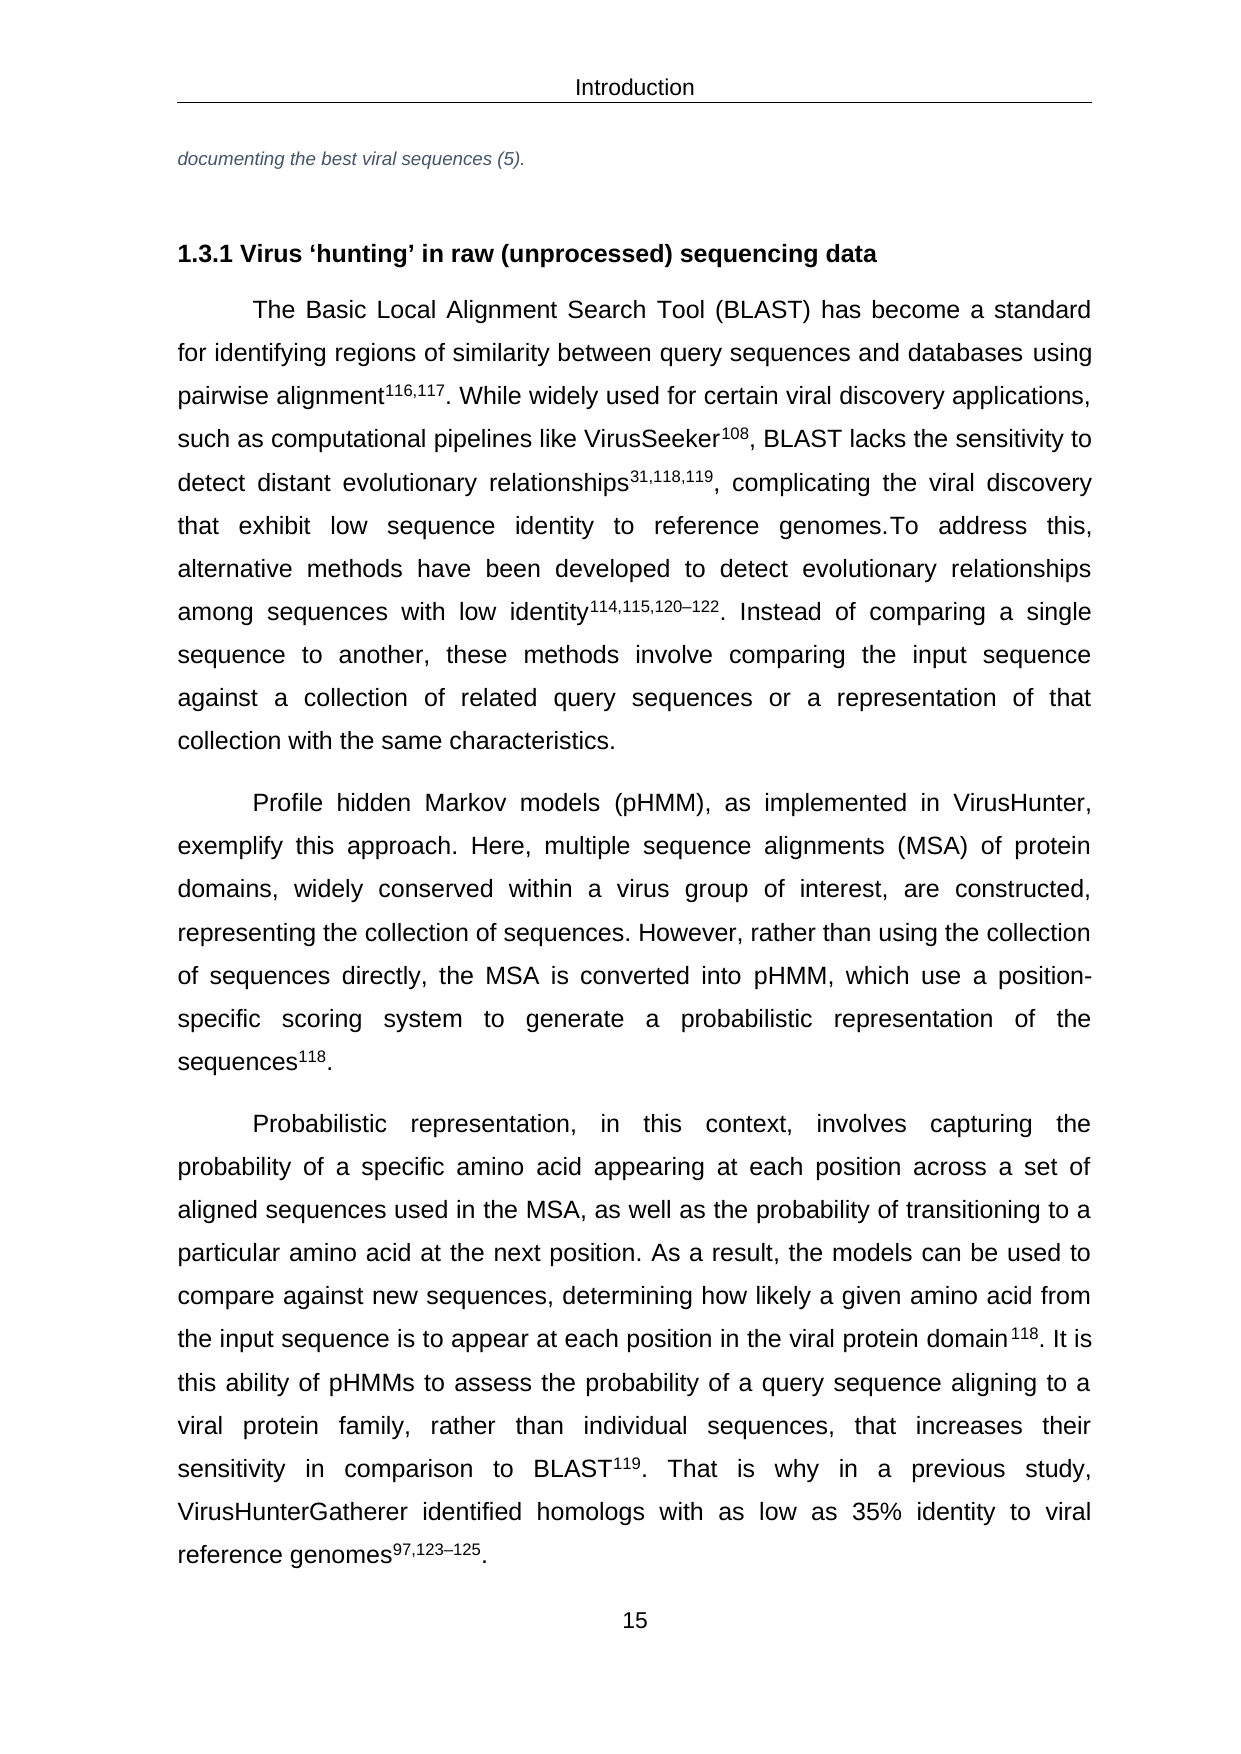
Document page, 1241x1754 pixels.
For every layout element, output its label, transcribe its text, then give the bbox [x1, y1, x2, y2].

text Probabilistic representation, in this context, involves capturing the probability of a specific amino acid appearing at each position across a set of aligned sequences used in the MSA, as well as the probability of transitioning to a particular amino acid at the next position. As a result, the models can be used to compare against new sequences, determining how likely a given amino acid from the input sequence is to appear at each position in the viral protein domain118. It is this ability of pHMMs to assess the probability of a query sequence aligning to a viral protein family, rather than individual sequences, that increases their sensitivity in comparison to BLAST119. That is why in a previous study, VirusHunterGatherer identified homologs with as low as 35% identity to viral reference genomes97,123–125. [177, 1109, 1092, 1569]
text The Basic Local Alignment Search Tool (BLAST) has become a standard for identifying regions of similarity between query sequences and databases using pairwise alignment116,117. While widely used for certain viral discovery applications, such as computational pipelines like VirusSeeker108, BLAST lacks the sensitivity to detect distant evolutionary relationships31,118,119, complicating the viral discovery that exhibit low sequence identity to reference genomes.To address this, alternative methods have been developed to detect evolutionary relationships among sequences with low identity114,115,120–122. Instead of comparing a single sequence to another, these methods involve comparing the input sequence against a collection of related query sequences or a representation of that collection with the same characteristics. [177, 295, 1092, 755]
text documenting the best viral sequences (5). [177, 147, 1092, 169]
text Profile hidden Markov models (pHMM), as implemented in VirusHunter, exemplify this approach. Here, multiple sequence alignments (MSA) of protein domains, widely conserved within a virus group of interest, are constructed, representing the collection of sequences. However, rather than using the collection of sequences directly, the MSA is converted into pHMM, which use a position-specific scoring system to generate a probabilistic representation of the sequences118. [177, 788, 1092, 1076]
subtitle 1.3.1 Virus ‘hunting’ in raw (unprocessed) sequencing data [177, 239, 1092, 268]
